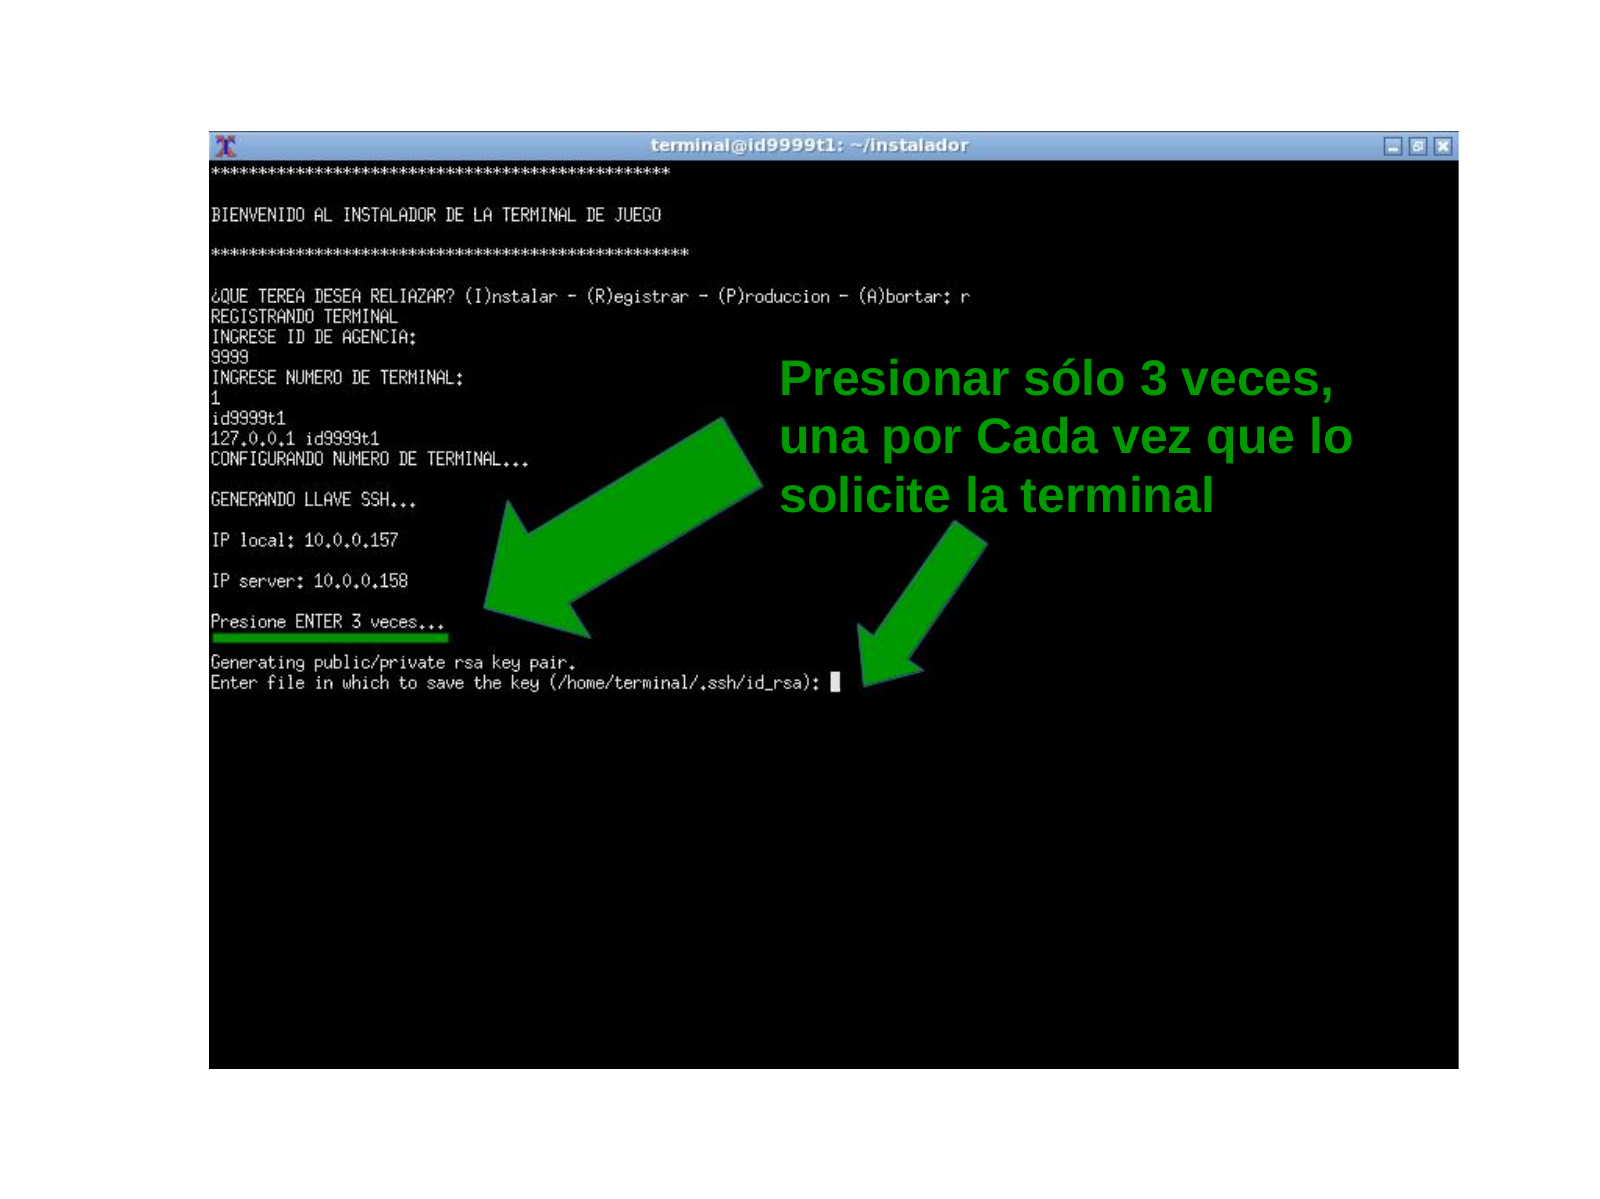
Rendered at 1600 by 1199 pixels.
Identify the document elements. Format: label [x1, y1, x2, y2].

picture [209, 131, 1459, 1069]
